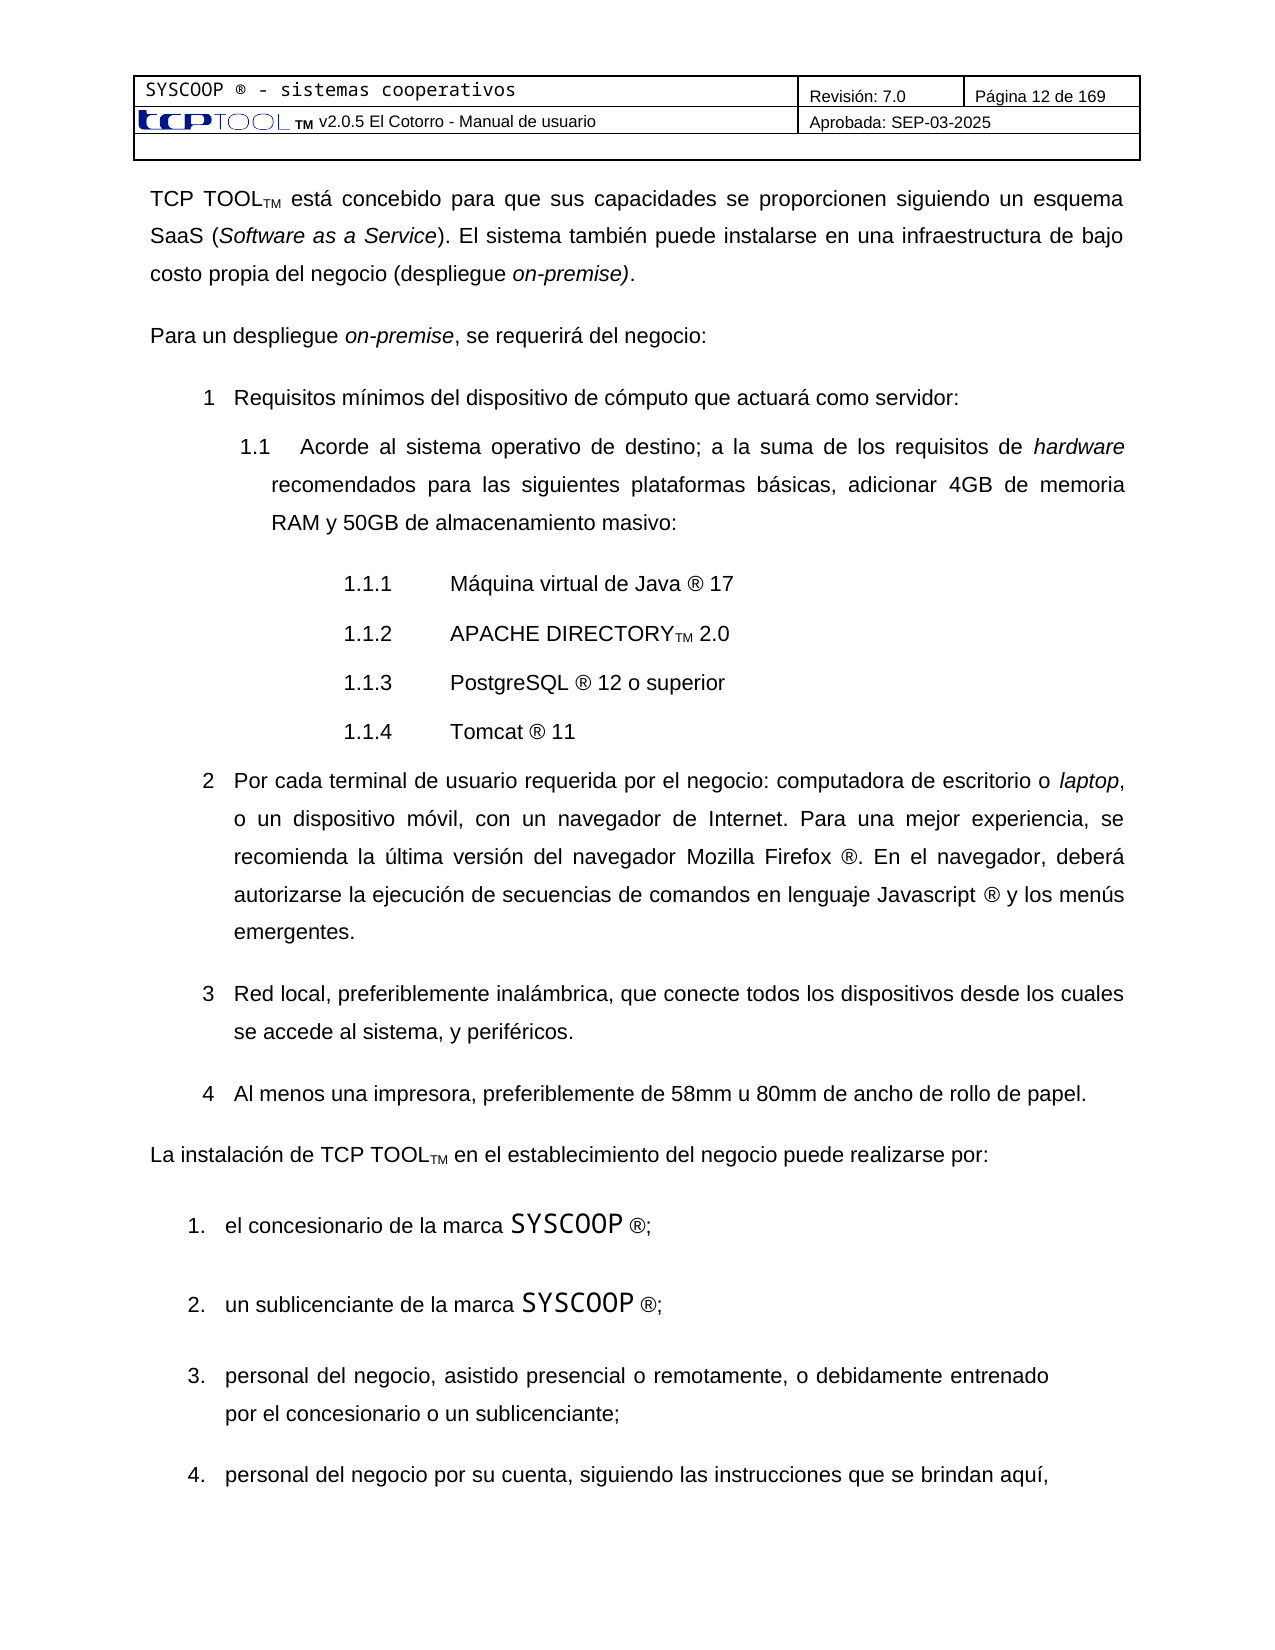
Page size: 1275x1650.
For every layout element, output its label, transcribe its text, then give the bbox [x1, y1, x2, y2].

list Red local, preferiblemente inalámbrica, que conecte todos los dispositivos desde los cuales se accede al sistema, y periféricos. [196, 981, 1125, 1044]
list Al menos una impresora, preferiblemente de 58mm u 80mm de ancho de rollo de papel. [196, 1081, 1125, 1106]
list Máquina virtual de Java ® 17 [337, 571, 900, 597]
text TCP TOOLTM está concebido para que sus capacidades se proporcionen siguiendo un esquema SaaS (Software as a Service). El sistema también puede instalarse en una infraestructura de bajo costo propia del negocio (despliegue on-premise). [150, 186, 1125, 286]
list personal del negocio por su cuenta, siguiendo las instrucciones que se brindan aquí, [187, 1462, 1050, 1487]
list personal del negocio, asistido presencial o remotamente, o debidamente entrenado por el concesionario o un sublicenciante; [187, 1363, 1050, 1426]
list APACHE DIRECTORYTM 2.0 [337, 621, 900, 646]
list Acorde al sistema operativo de destino; a la suma de los requisitos de hardware recomendados para las siguientes plataformas básicas, adicionar 4GB de memoria RAM y 50GB de almacenamiento masivo: [234, 434, 1125, 535]
list un sublicenciante de la marca SYSCOOP ®; [187, 1283, 1050, 1320]
picture [138, 110, 290, 130]
list PostgreSQL ® 12 o superior [337, 670, 900, 695]
text Para un despliegue on-premise, se requerirá del negocio: [150, 323, 1125, 348]
list Por cada terminal de usuario requerida por el negocio: computadora de escritorio o laptop, o un dispositivo móvil, con un navegador de Internet. Para una mejor experiencia, se recomienda la última versión del navegador Mozilla Firefox ®. En el navegador, deberá autorizarse la ejecución de secuencias de comandos en lenguaje Javascript ® y los menús emergentes. [196, 768, 1125, 944]
list Tomcat ® 11 [337, 719, 900, 744]
text La instalación de TCP TOOLTM en el establecimiento del negocio puede realizarse por: [150, 1142, 1125, 1168]
list el concesionario de la marca SYSCOOP ®; [187, 1204, 1050, 1241]
list Requisitos mínimos del dispositivo de cómputo que actuará como servidor: [197, 385, 1050, 410]
